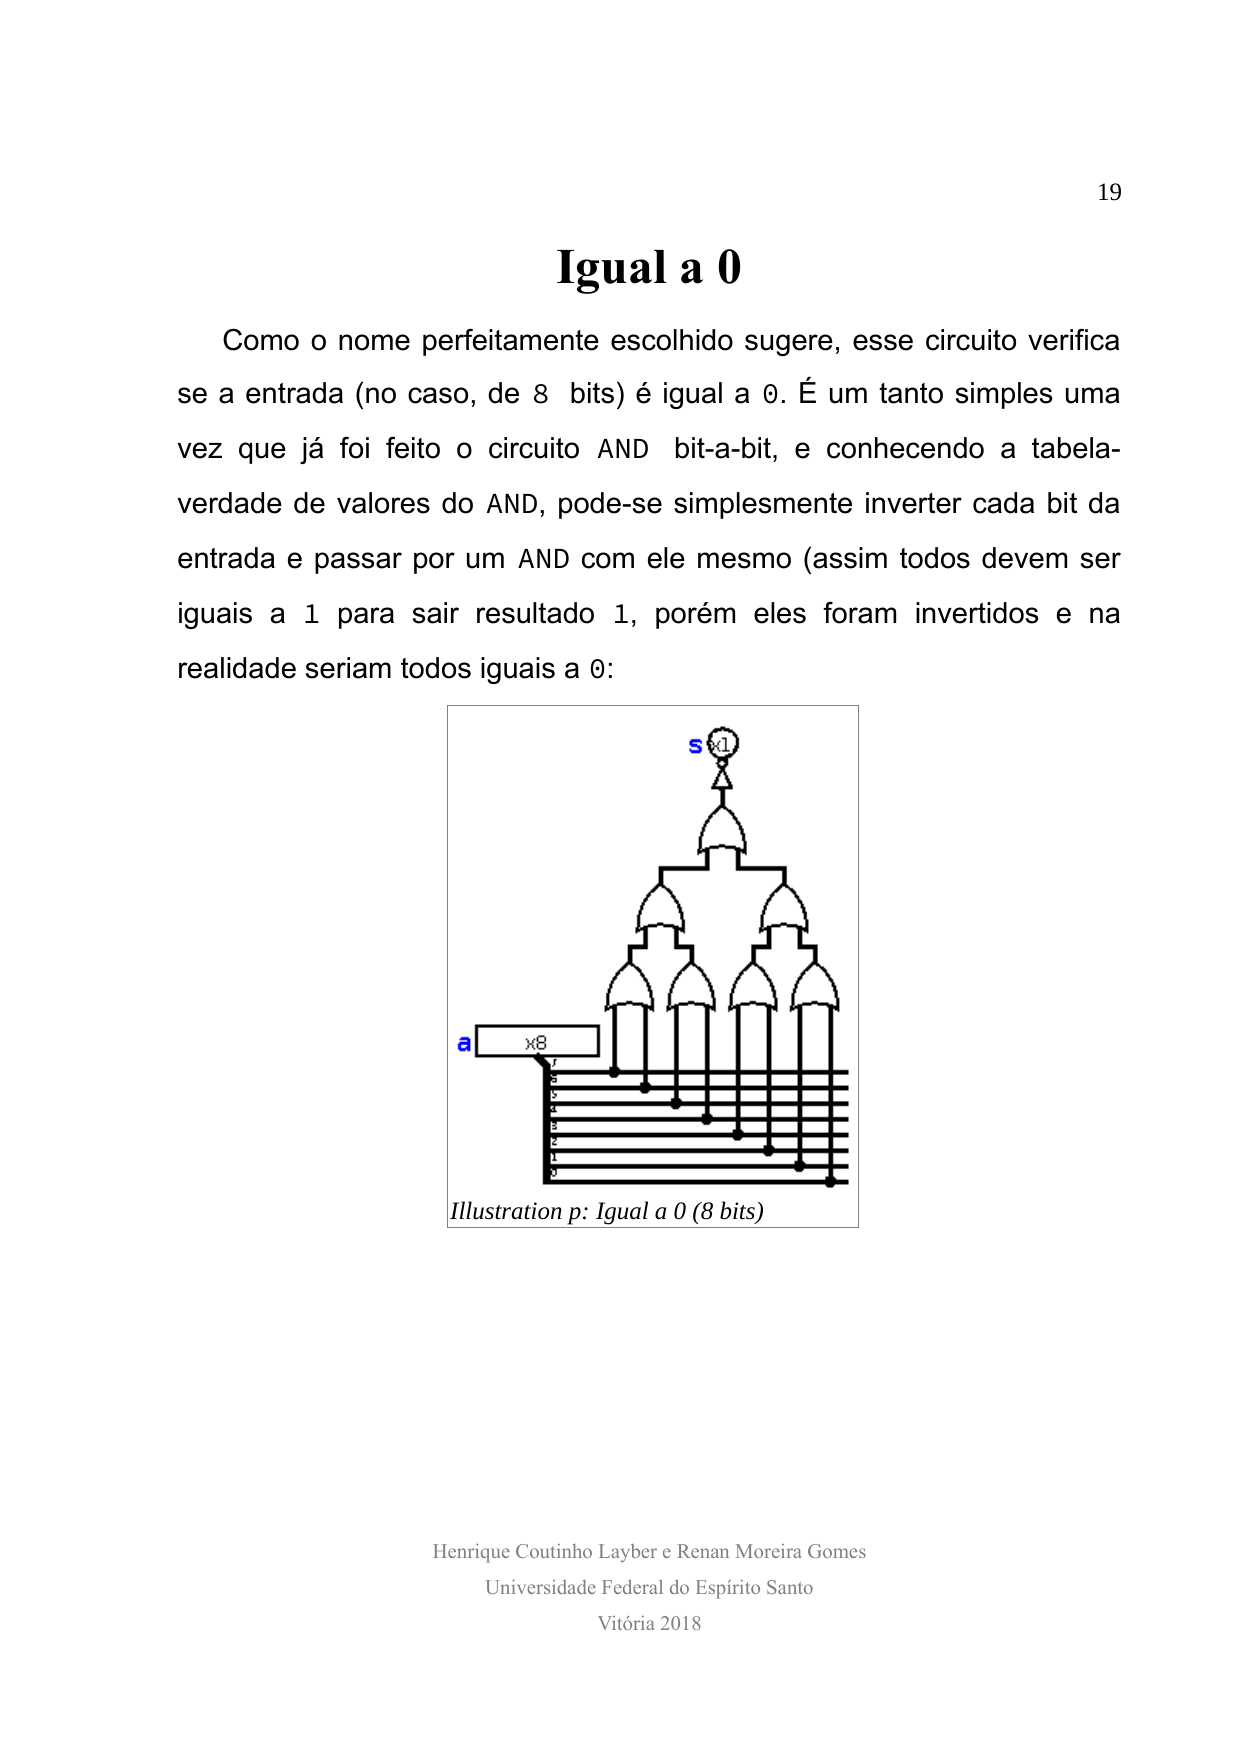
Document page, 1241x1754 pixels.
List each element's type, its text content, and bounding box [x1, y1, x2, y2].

picture [450, 720, 855, 1191]
text Igual a 0 [177, 237, 1122, 294]
text [448, 706, 858, 1227]
text Como o nome perfeitamente escolhido sugere, esse circuito verifica se a entrada (no caso, de 8 bits) é igual a 0. É um tanto simples uma vez que já foi feito o circuito AND bit-a-bit, e conhecendo a tabela-verdade de valores do AND, pode-se simplesmente inverter cada bit da entrada e passar por um AND com ele mesmo (assim todos devem ser iguais a 1 para sair resultado 1, porém eles foram invertidos e na realidade seriam todos iguais a 0: [177, 323, 1122, 687]
text Illustration p: Igual a 0 (8 bits) [450, 1191, 855, 1224]
